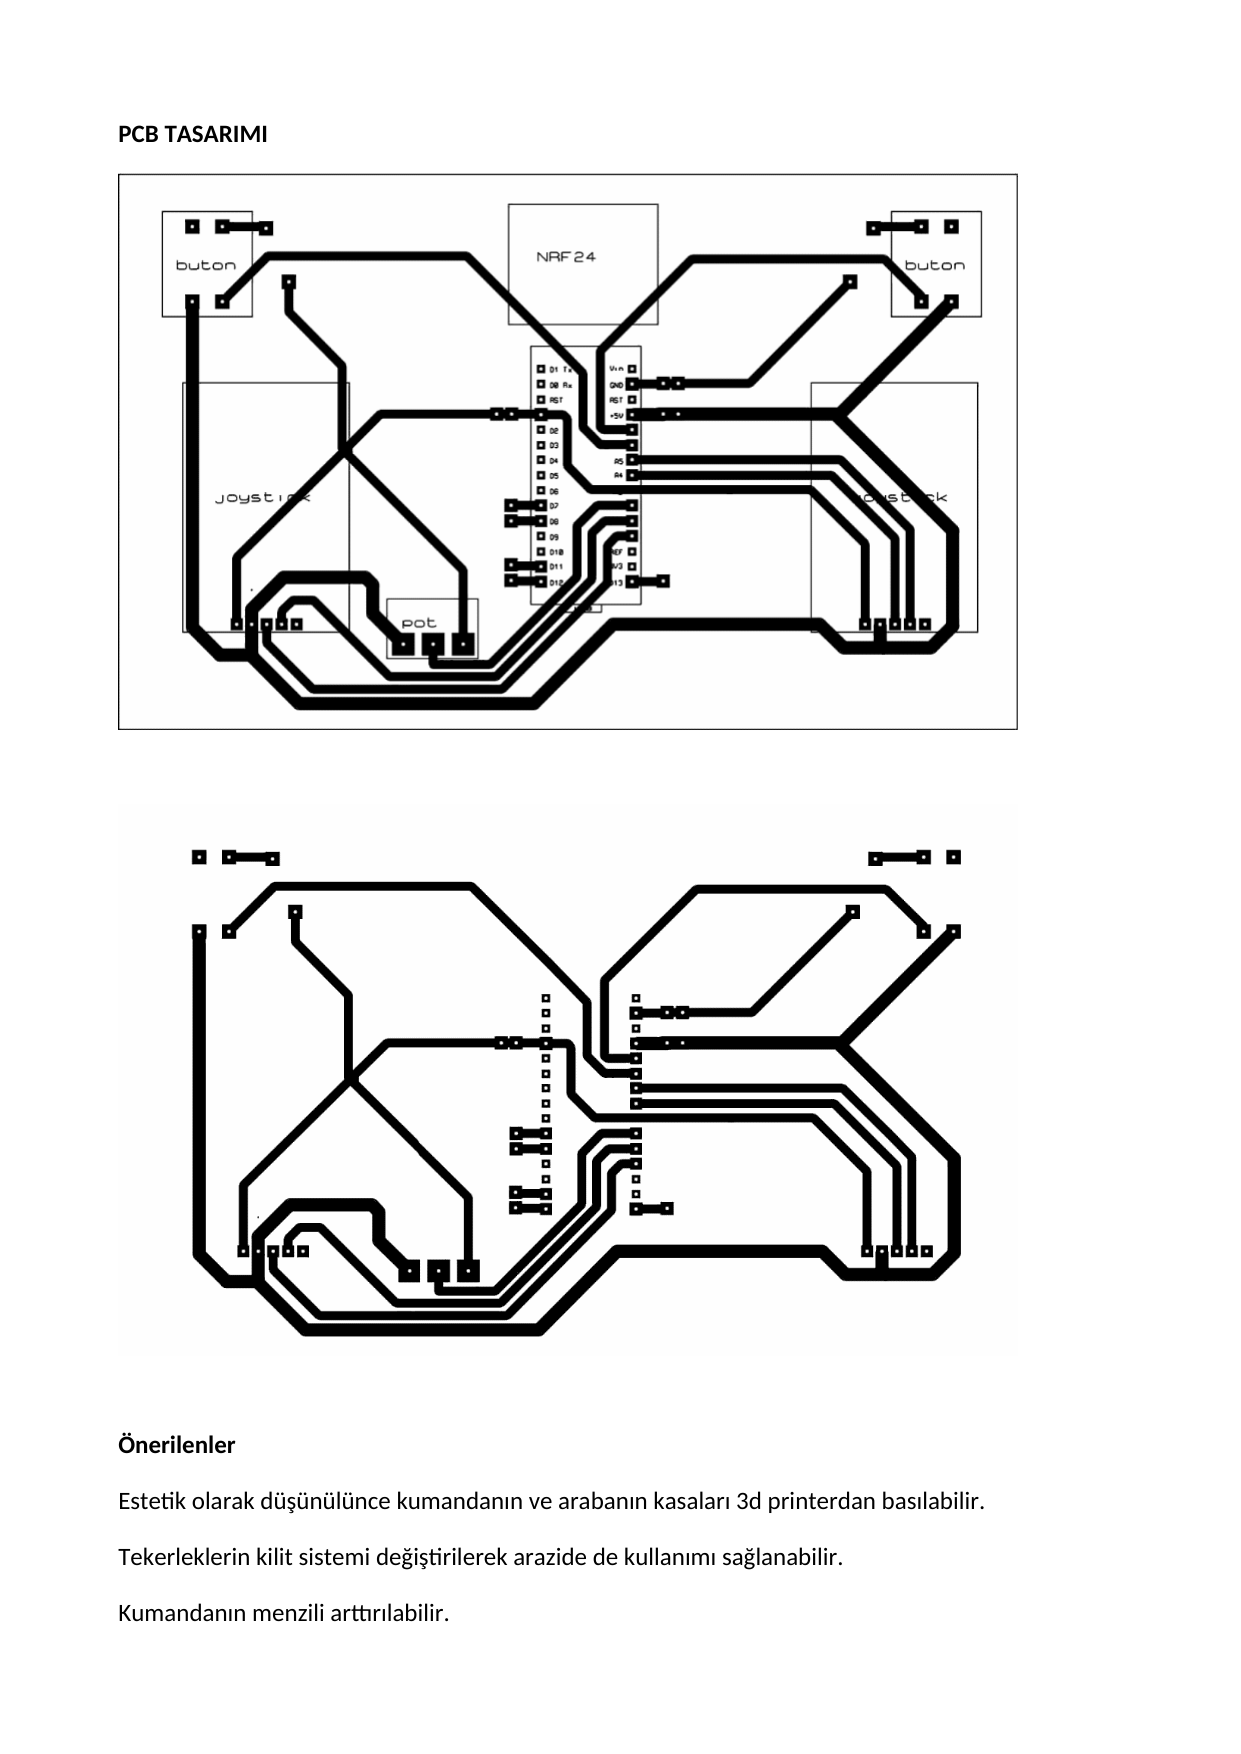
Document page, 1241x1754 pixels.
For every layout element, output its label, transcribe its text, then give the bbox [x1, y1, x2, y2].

text Tekerleklerin kilit sistemi değiştirilerek arazide de kullanımı sağlanabilir. [118, 1541, 1122, 1572]
text Önerilenler [118, 1429, 1122, 1460]
text Estetik olarak düşünülünce kumandanın ve arabanın kasaları 3d printerdan basılabilir. [118, 1485, 1122, 1516]
text PCB TASARIMI [118, 118, 1122, 149]
text Kumandanın menzili arttırılabilir. [118, 1597, 1122, 1627]
